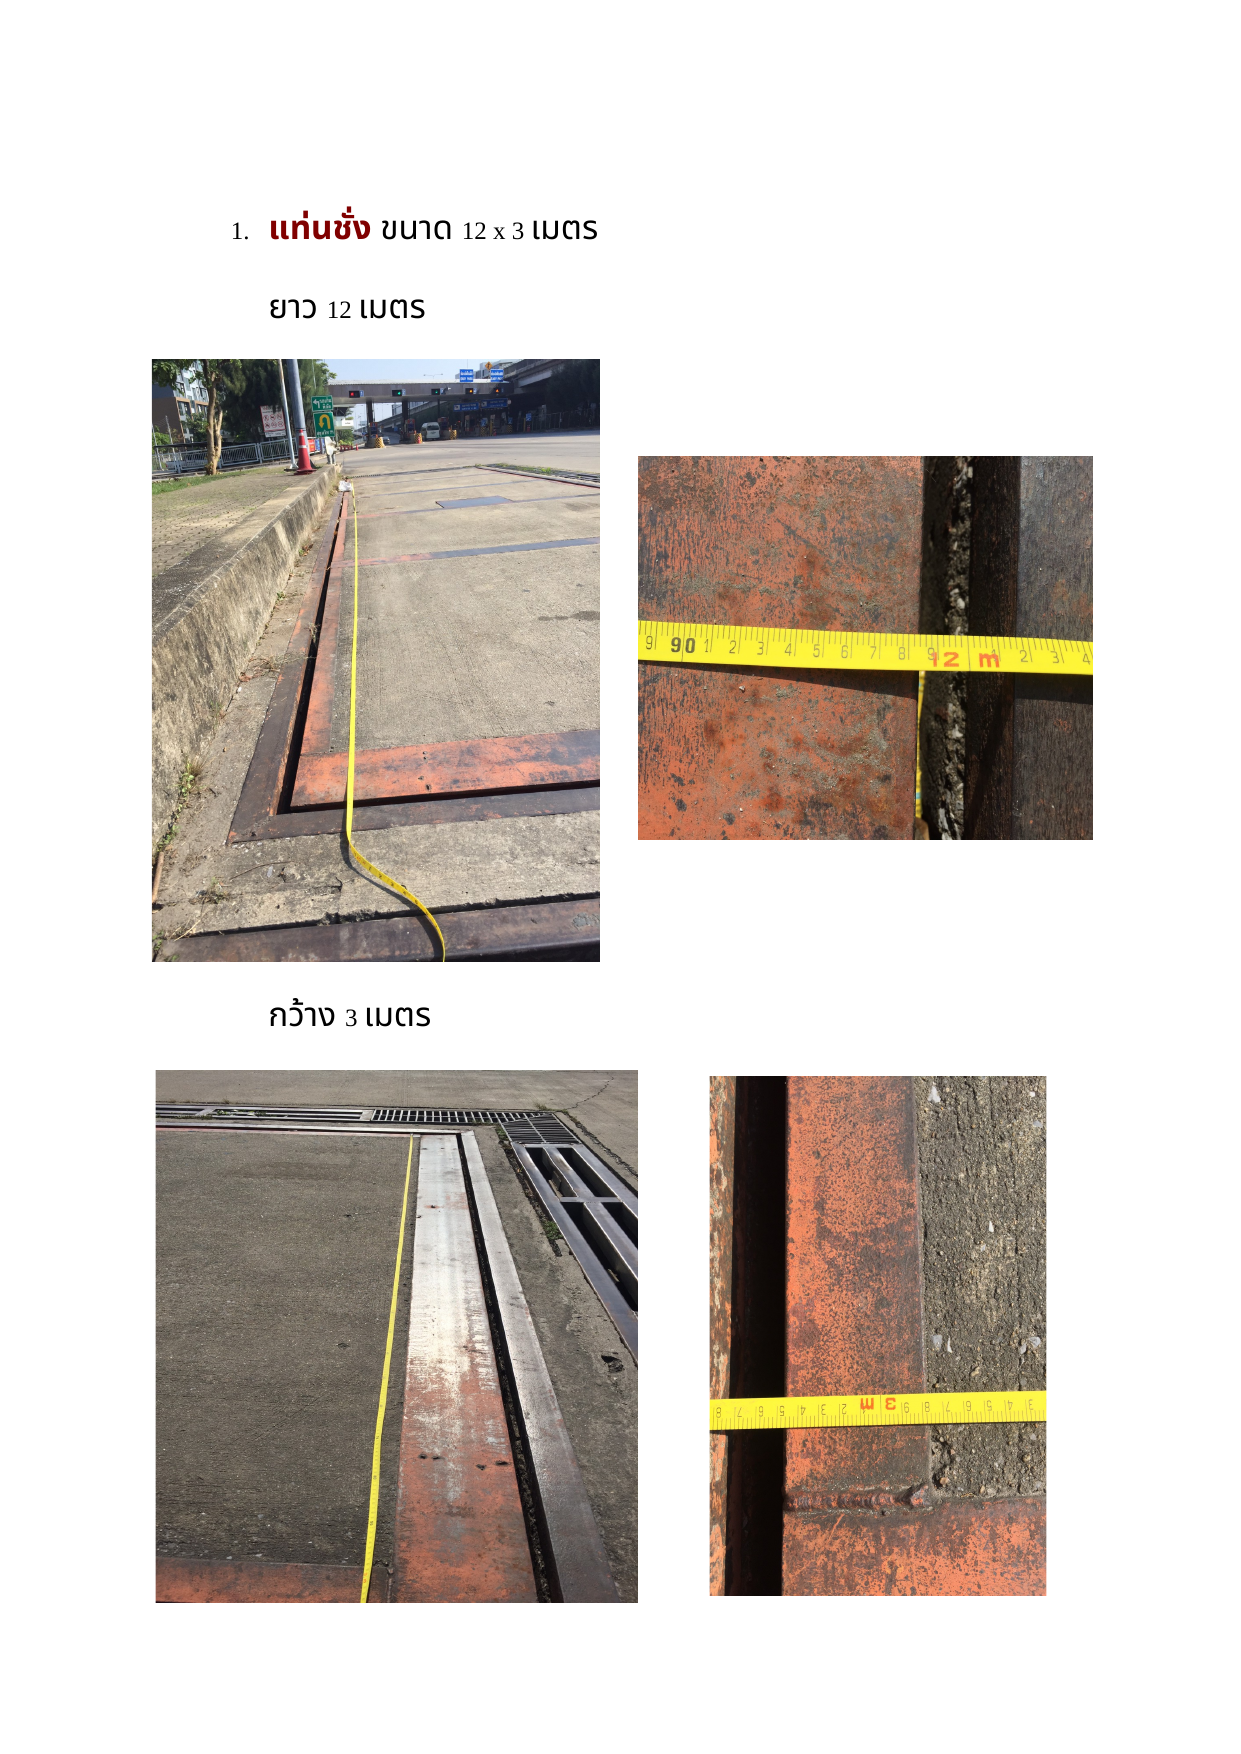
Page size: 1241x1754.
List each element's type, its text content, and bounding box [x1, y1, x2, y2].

list แท่นชั่ง ขนาด 12 x 3 เมตร [231, 204, 1122, 255]
list กว้าง 3 เมตร [231, 991, 1122, 1041]
list ยาว 12 เมตร [231, 283, 1122, 334]
picture [638, 456, 1093, 840]
picture [151, 359, 600, 962]
picture [155, 1070, 638, 1603]
picture [709, 1076, 1047, 1596]
